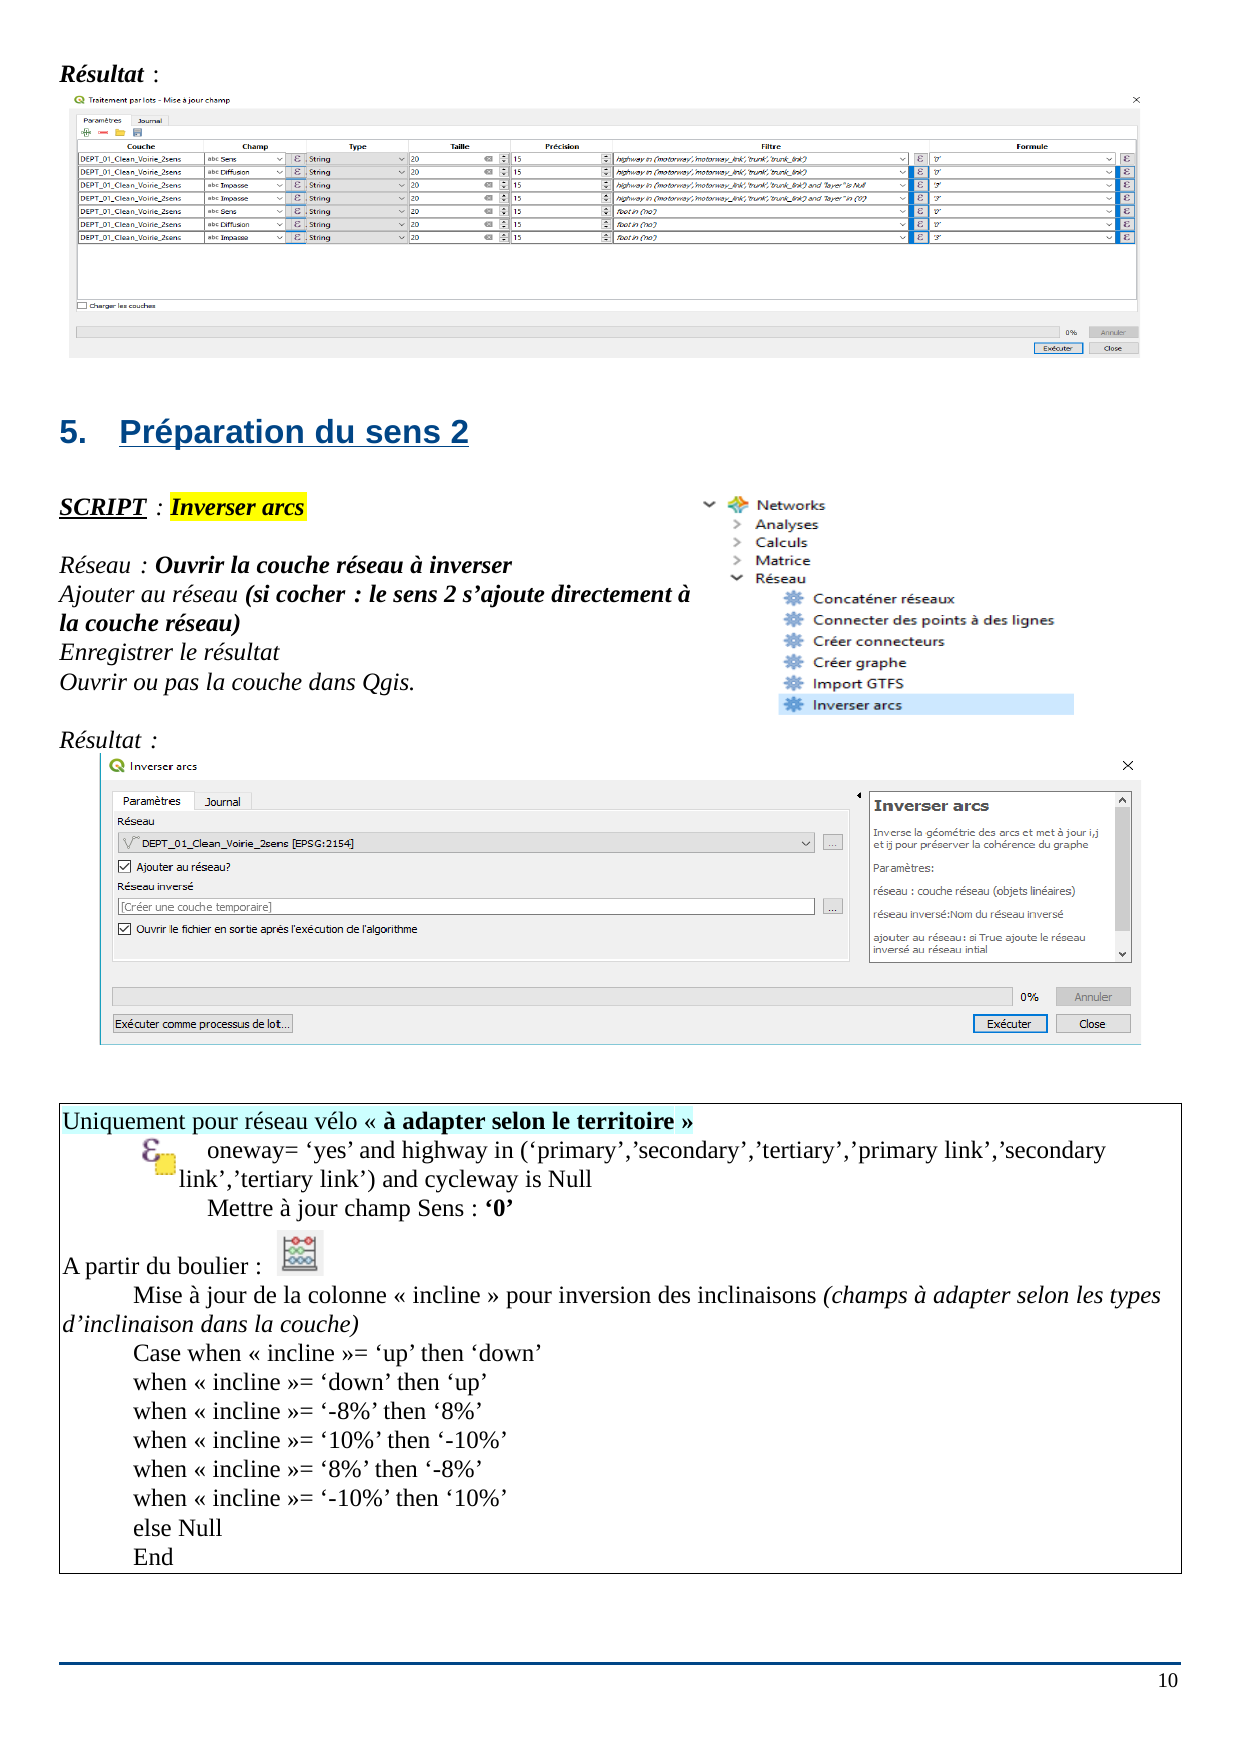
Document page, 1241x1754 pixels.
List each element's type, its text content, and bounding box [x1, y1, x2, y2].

text Mettre à jour champ Sens : ‘0’ [60, 1190, 1181, 1222]
picture [276, 1230, 324, 1276]
picture [99, 753, 1142, 1045]
text [1074, 550, 1181, 579]
text Ajouter au réseau (si cocher : le sens 2 s’ajoute directement à la couche réseau) [59, 579, 702, 637]
text when « incline »= ‘8%’ then ‘-8%’ [60, 1451, 1181, 1480]
text oneway= ‘yes’ and highway in (‘primary’,’secondary’,’tertiary’,’primary link’,’secondary link’,’tertiary link’) and cycleway is Null [60, 1132, 1181, 1190]
text when « incline »= ‘-8%’ then ‘8%’ [60, 1393, 1181, 1422]
text Case when « incline »= ‘up’ then ‘down’ [60, 1335, 1181, 1364]
picture [702, 494, 1074, 716]
text when « incline »= ‘-10%’ then ‘10%’ [60, 1480, 1181, 1509]
text Mise à jour de la colonne « incline » pour inversion des inclinaisons (champs à adapter selon les types d’inclinaison dans la couche) [60, 1277, 1181, 1335]
text when « incline »= ‘down’ then ‘up’ [60, 1364, 1181, 1393]
picture [69, 93, 1141, 358]
text Ouvrir ou pas la couche dans Qgis. [59, 666, 702, 695]
text Réseau : Ouvrir la couche réseau à inverser [59, 550, 702, 579]
text Uniquement pour réseau vélo « à adapter selon le territoire » [60, 1104, 1181, 1132]
subtitle Préparation du sens 2 [59, 412, 1181, 450]
text Résultat : [59, 724, 1181, 753]
text [1074, 579, 1181, 637]
text else Null [60, 1509, 1181, 1538]
text End [60, 1538, 1181, 1573]
picture [138, 1136, 176, 1175]
text Résultat : [59, 59, 1181, 88]
text Enregistrer le résultat [59, 637, 702, 666]
text SCRIPT : Inverser arcs [59, 492, 1181, 521]
text A partir du boulier : [60, 1248, 1181, 1277]
text [1074, 637, 1181, 666]
text [1074, 666, 1181, 695]
text when « incline »= ‘10%’ then ‘-10%’ [60, 1422, 1181, 1451]
